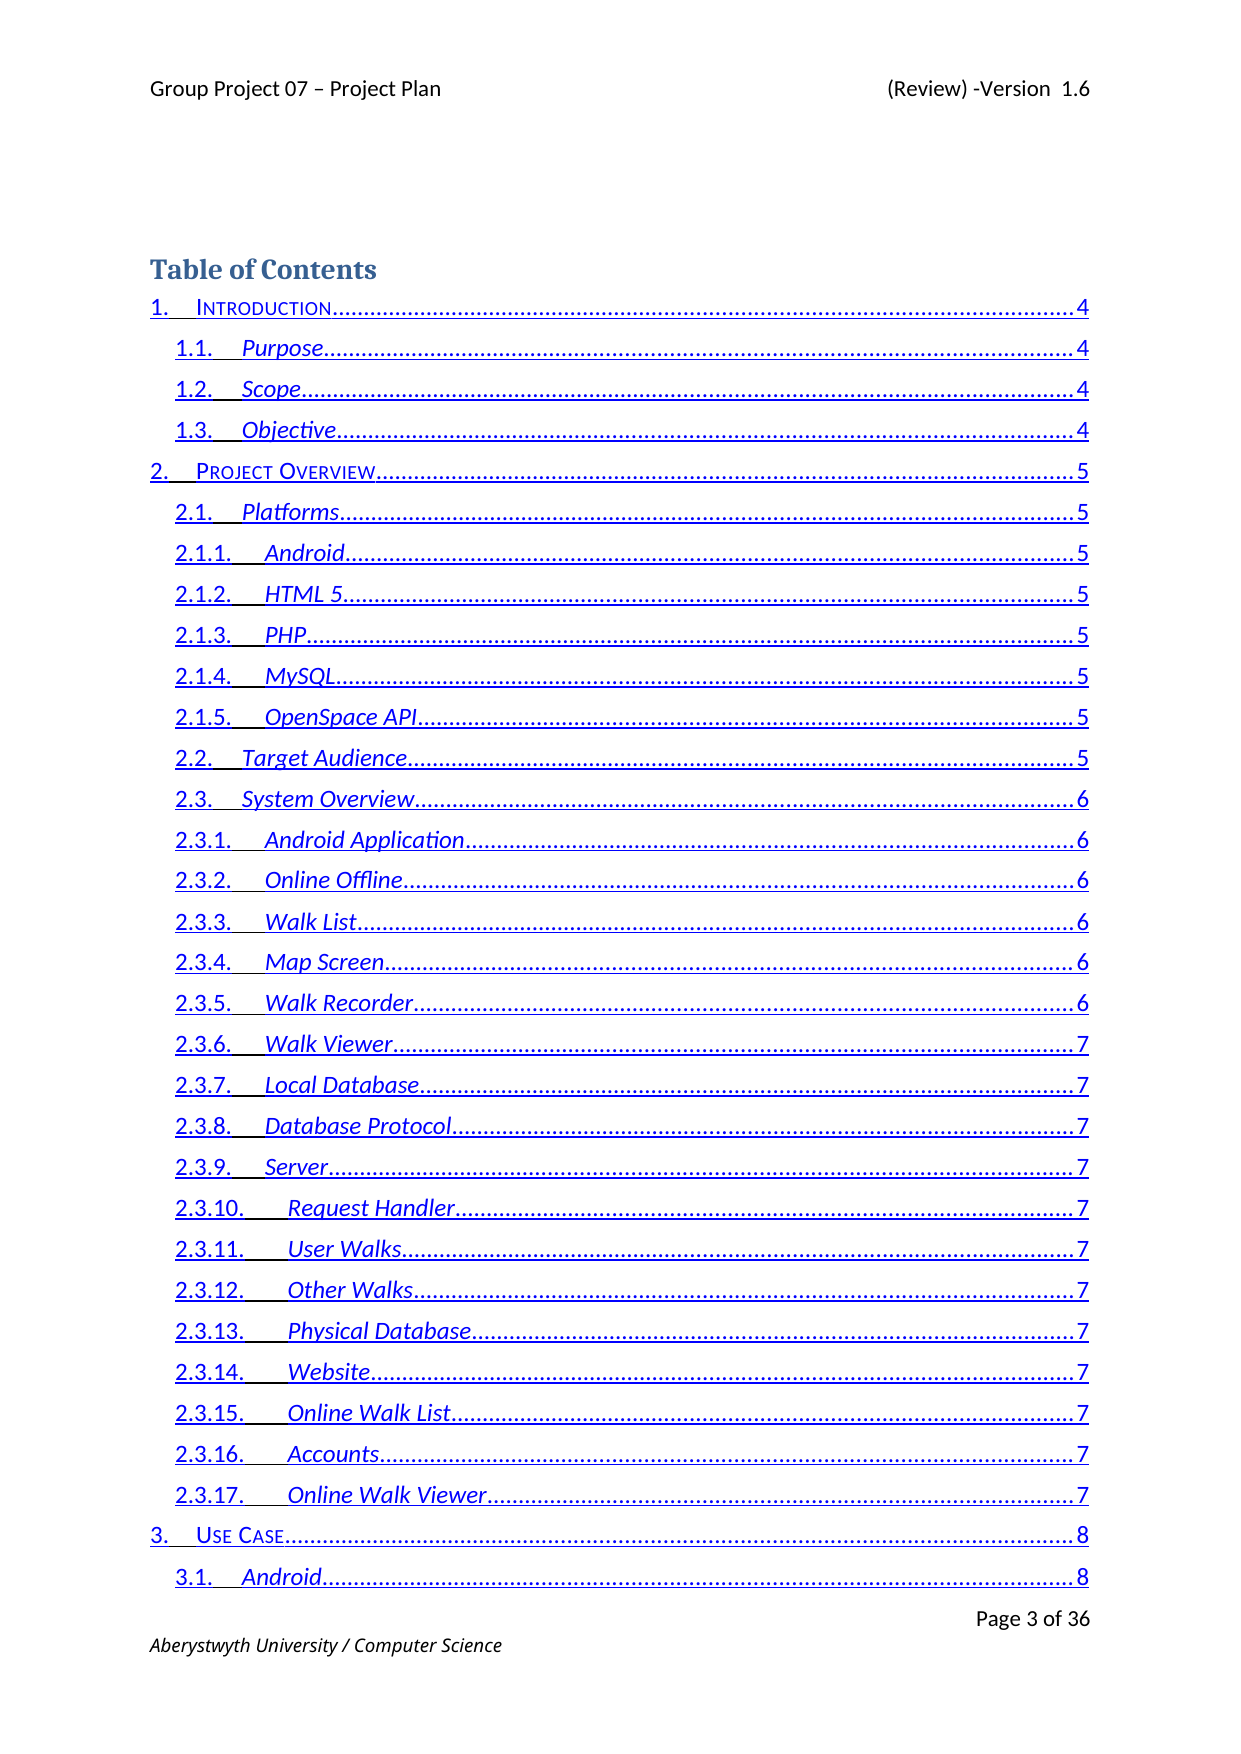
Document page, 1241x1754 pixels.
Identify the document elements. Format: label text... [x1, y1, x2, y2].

text 2.3.16. Accounts 7 [175, 1438, 1090, 1468]
text 3. Use Case 8 [150, 1520, 1090, 1550]
text 2.3.2. Online Offline 6 [175, 865, 1090, 895]
text 2.2. Target Audience 5 [175, 742, 1090, 772]
text 2. Project Overview 5 [150, 455, 1090, 486]
text 2.3.12. Other Walks 7 [175, 1274, 1090, 1304]
text 2.3.1. Android Application 6 [175, 824, 1090, 854]
text 2.3.4. Map Screen 6 [175, 947, 1090, 977]
text 2.3.13. Physical Database 7 [175, 1315, 1090, 1346]
text 2.1.2. HTML 5 5 [175, 578, 1090, 609]
subtitle Table of Contents [150, 253, 1090, 287]
text 2.3.10. Request Handler 7 [175, 1192, 1090, 1223]
text 2.3.15. Online Walk List 7 [175, 1397, 1090, 1427]
text 2.1.4. MySQL 5 [175, 660, 1090, 691]
text 2.1.5. OpenSpace API 5 [175, 701, 1090, 731]
text 2.3.8. Database Protocol 7 [175, 1110, 1090, 1141]
text 2.3.14. Website 7 [175, 1356, 1090, 1386]
text 2.1.3. PHP 5 [175, 619, 1090, 649]
text 2.3.9. Server 7 [175, 1151, 1090, 1182]
text 2.3.3. Walk List 6 [175, 906, 1090, 936]
text 2.3.17. Online Walk Viewer 7 [175, 1479, 1090, 1509]
text 1.1. Purpose 4 [175, 332, 1090, 363]
text 3.1. Android 8 [175, 1561, 1090, 1591]
text 2.1. Platforms 5 [175, 496, 1090, 527]
text 2.3.6. Walk Viewer 7 [175, 1028, 1090, 1059]
text 1.3. Objective 4 [175, 414, 1090, 445]
text 1. Introduction 4 [150, 292, 1090, 322]
text 1.2. Scope 4 [175, 373, 1090, 404]
text 2.3. System Overview 6 [175, 783, 1090, 813]
text 2.1.1. Android 5 [175, 537, 1090, 568]
text 2.3.7. Local Database 7 [175, 1069, 1090, 1100]
text 2.3.11. User Walks 7 [175, 1233, 1090, 1264]
text 2.3.5. Walk Recorder 6 [175, 987, 1090, 1018]
